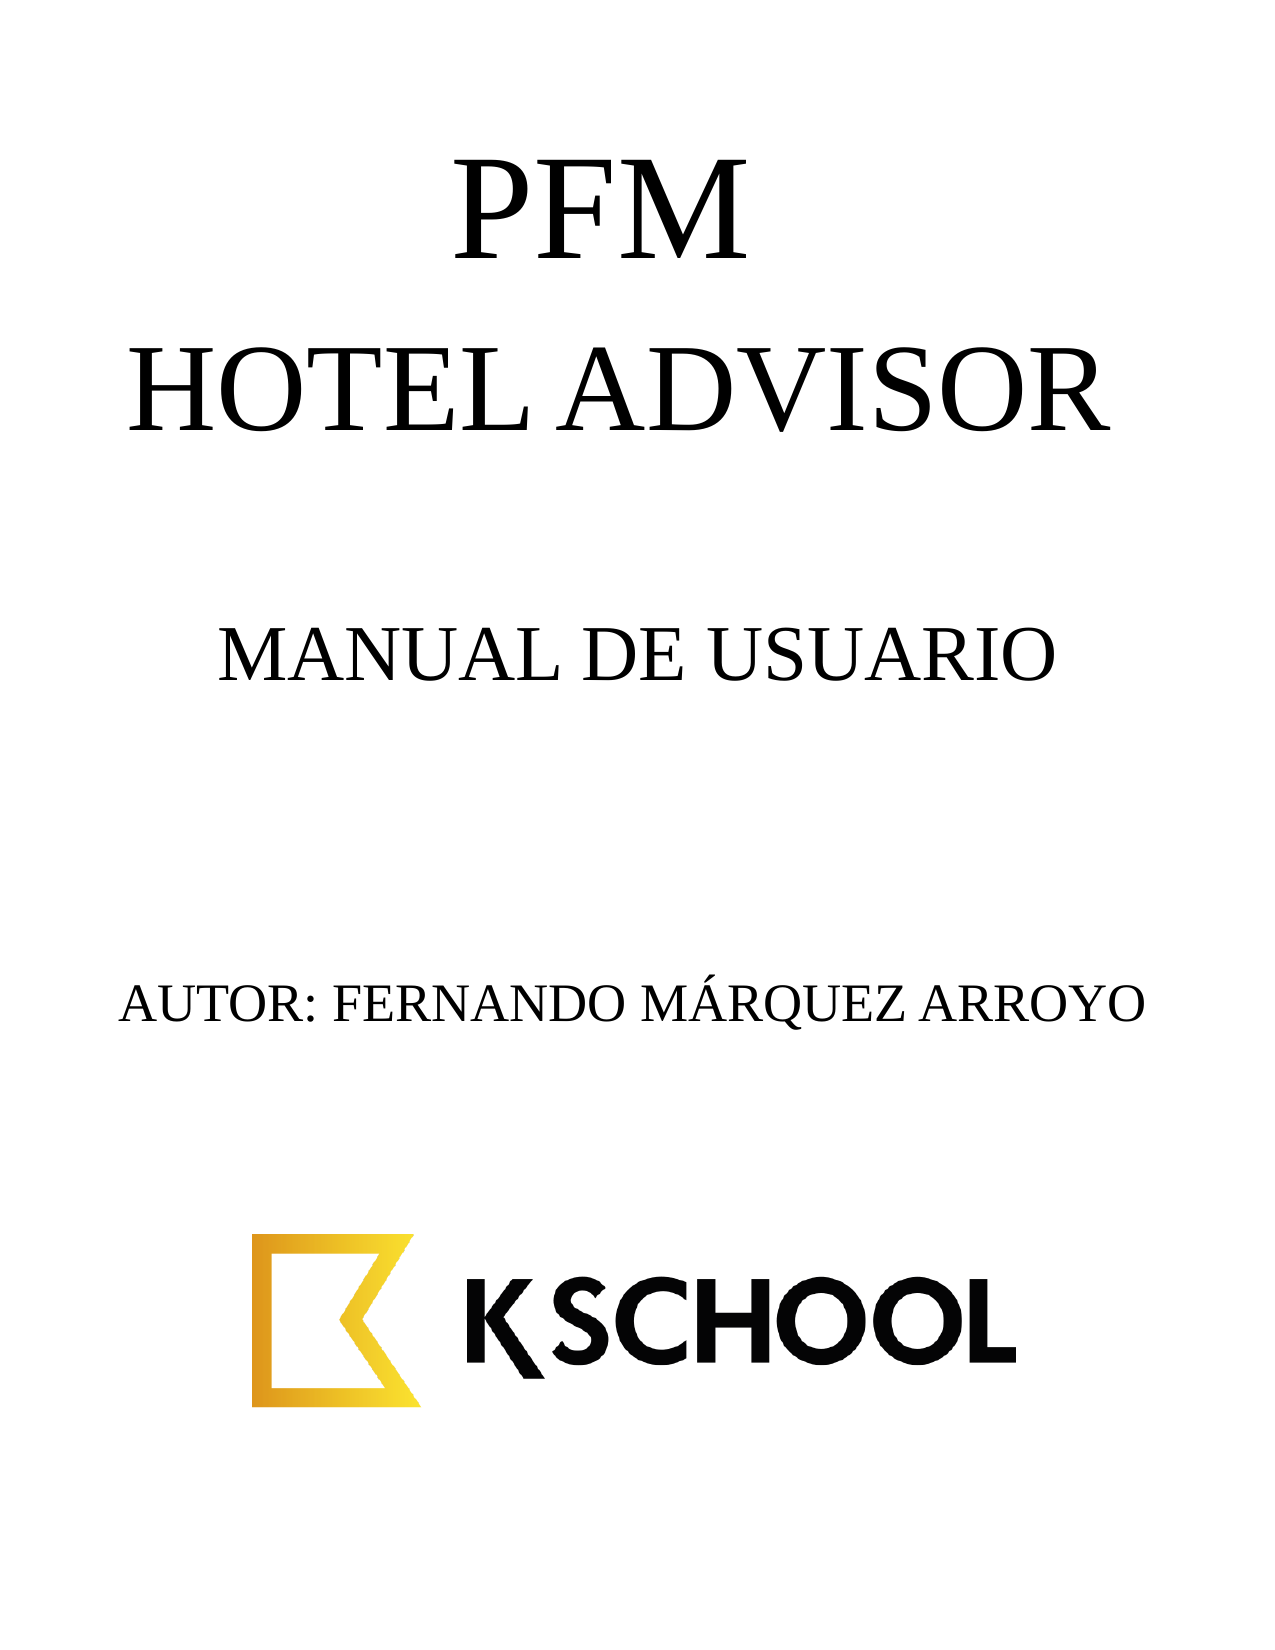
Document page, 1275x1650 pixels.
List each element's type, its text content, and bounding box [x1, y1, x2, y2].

picture [232, 1205, 1044, 1431]
text PFM [118, 118, 1157, 291]
text AUTOR: FERNANDO MÁRQUEZ ARROYO [118, 971, 1157, 1033]
text HOTEL ADVISOR [118, 291, 1157, 463]
text MANUAL DE USUARIO [118, 607, 1157, 698]
